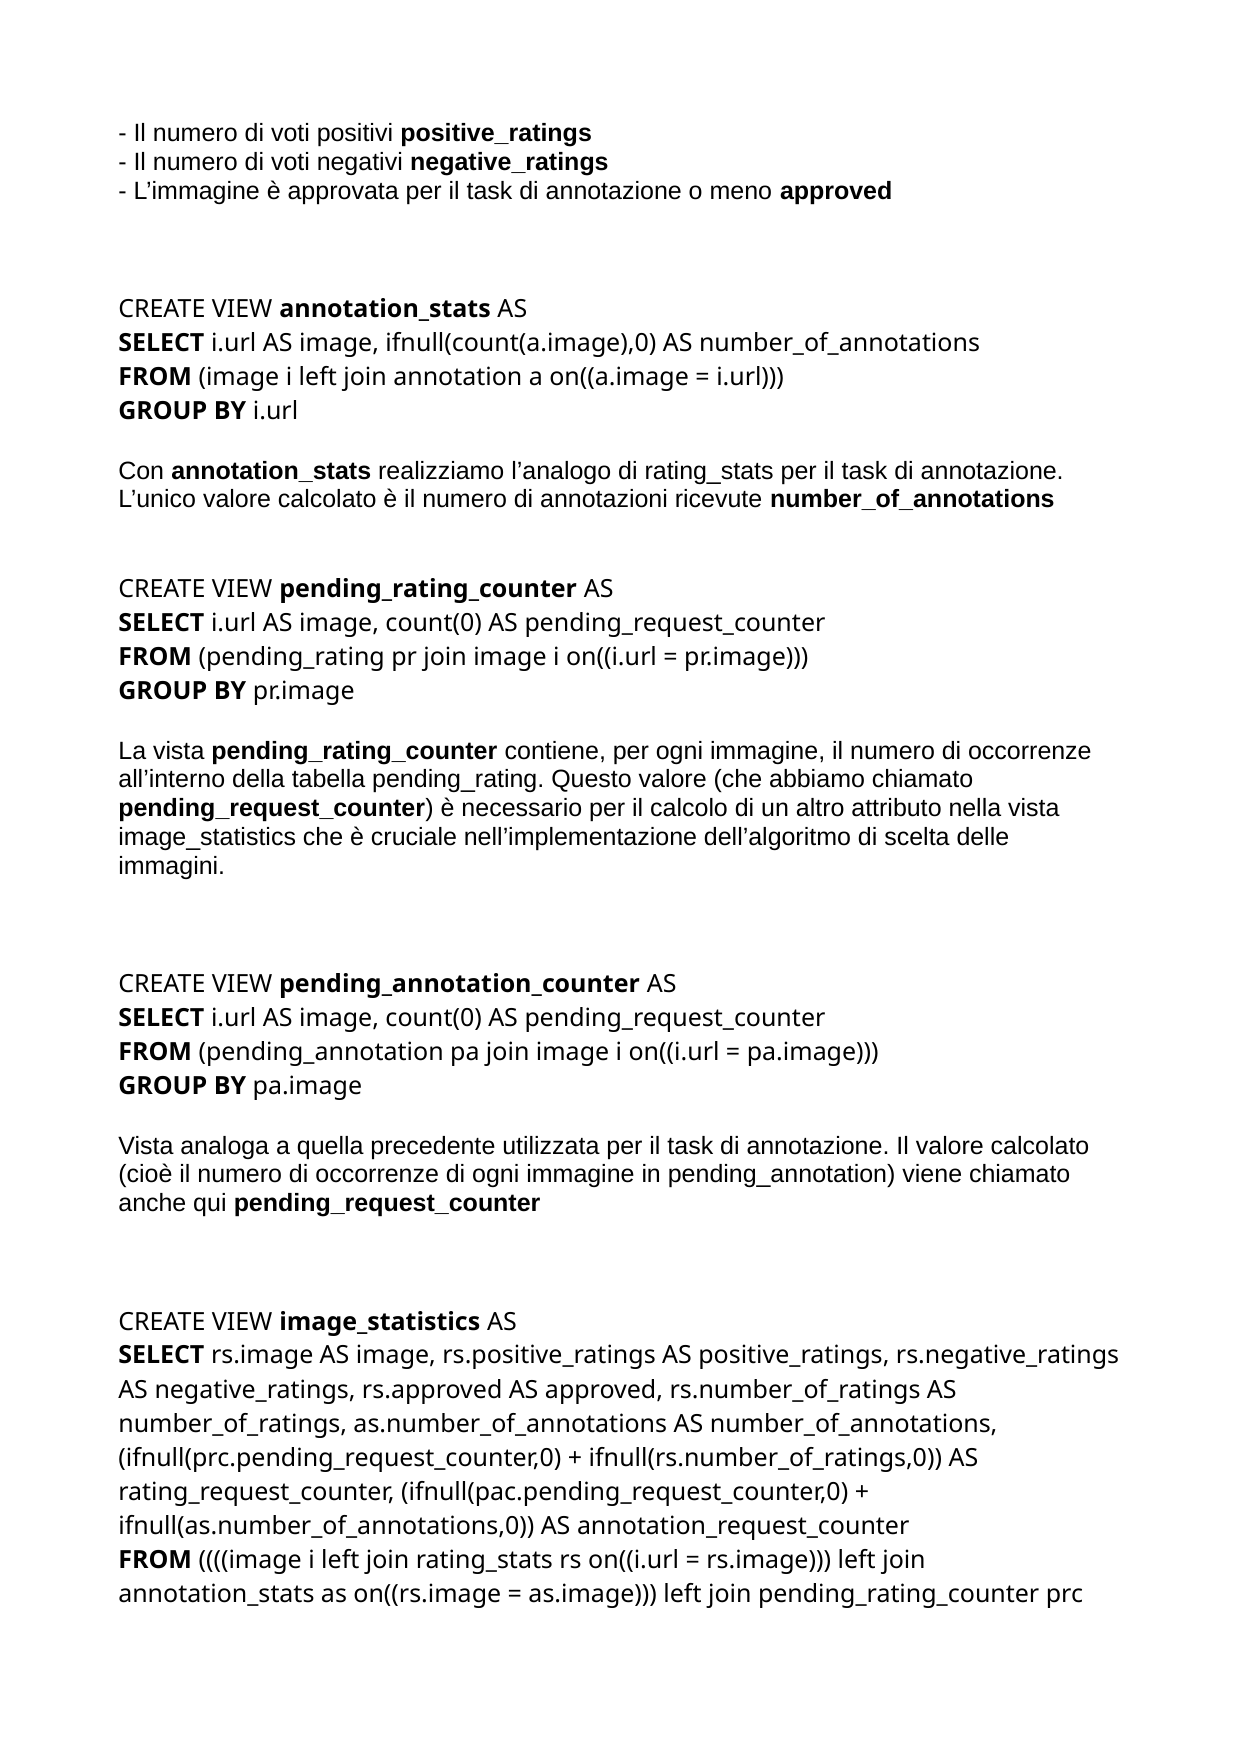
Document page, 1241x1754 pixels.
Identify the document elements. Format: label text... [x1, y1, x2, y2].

text CREATE VIEW pending_annotation_counter AS [118, 966, 1122, 1000]
text Con annotation_stats realizziamo l’analogo di rating_stats per il task di annotazione. L’unico valore calcolato è il numero di annotazioni ricevute number_of_annotations [118, 456, 1122, 513]
text La vista pending_rating_counter contiene, per ogni immagine, il numero di occorrenze all’interno della tabella pending_rating. Questo valore (che abbiamo chiamato pending_request_counter) è necessario per il calcolo di un altro attributo nella vista image_statistics che è cruciale nell’implementazione dell’algoritmo di scelta delle immagini. [118, 736, 1122, 879]
text SELECT i.url AS image, ifnull(count(a.image),0) AS number_of_annotations [118, 325, 1122, 359]
text SELECT i.url AS image, count(0) AS pending_request_counter [118, 605, 1122, 639]
text SELECT i.url AS image, count(0) AS pending_request_counter [118, 1000, 1122, 1034]
text FROM (pending_rating pr join image i on((i.url = pr.image))) [118, 639, 1122, 673]
text CREATE VIEW annotation_stats AS [118, 291, 1122, 325]
text Vista analoga a quella precedente utilizzata per il task di annotazione. Il valore calcolato (cioè il numero di occorrenze di ogni immagine in pending_annotation) viene chiamato anche qui pending_request_counter [118, 1131, 1122, 1217]
text GROUP BY i.url [118, 393, 1122, 427]
text FROM (pending_annotation pa join image i on((i.url = pa.image))) [118, 1034, 1122, 1068]
text SELECT rs.image AS image, rs.positive_ratings AS positive_ratings, rs.negative_ratings AS negative_ratings, rs.approved AS approved, rs.number_of_ratings AS number_of_ratings, as.number_of_annotations AS number_of_annotations,(ifnull(prc.pending_request_counter,0) + ifnull(rs.number_of_ratings,0)) AS rating_request_counter, (ifnull(pac.pending_request_counter,0) + ifnull(as.number_of_annotations,0)) AS annotation_request_counter [118, 1337, 1122, 1542]
text GROUP BY pa.image [118, 1068, 1122, 1102]
text FROM ((((image i left join rating_stats rs on((i.url = rs.image))) left join annotation_stats as on((rs.image = as.image))) left join pending_rating_counter prc [118, 1542, 1122, 1610]
text - Il numero di voti positivi positive_ratings [118, 118, 1122, 147]
text CREATE VIEW pending_rating_counter AS [118, 571, 1122, 605]
text CREATE VIEW image_statistics AS [118, 1303, 1122, 1337]
text - Il numero di voti negativi negative_ratings [118, 147, 1122, 176]
text - L’immagine è approvata per il task di annotazione o meno approved [118, 176, 1122, 204]
text GROUP BY pr.image [118, 673, 1122, 707]
text FROM (image i left join annotation a on((a.image = i.url))) [118, 359, 1122, 393]
